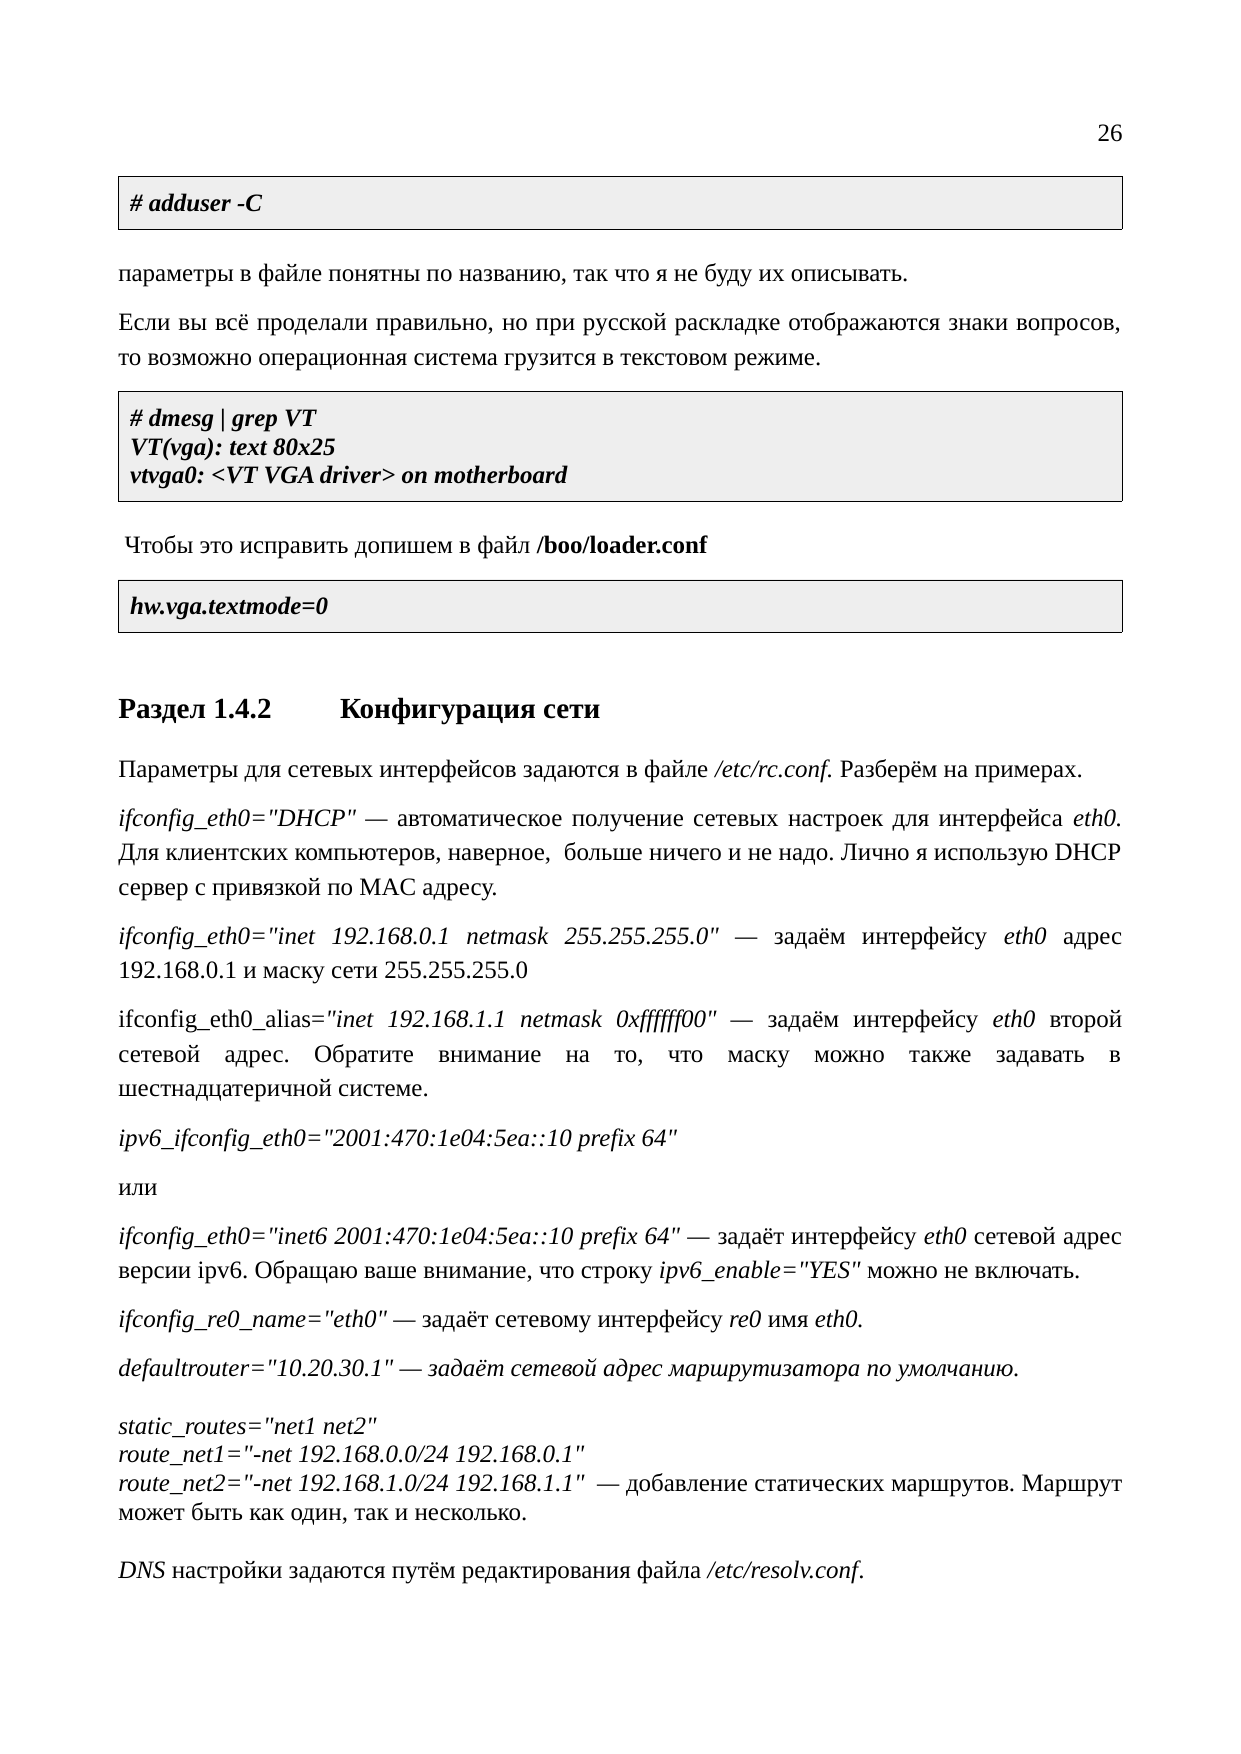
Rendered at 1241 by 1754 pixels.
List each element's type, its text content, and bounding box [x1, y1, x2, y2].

text static_routes="net1 net2" [118, 1411, 1122, 1439]
text # adduser -C [119, 177, 1122, 229]
text # dmesg | grep VT VT(vga): text 80x25 vtvga0: <VT VGA driver> on motherboard [119, 392, 1122, 501]
text ifconfig_eth0_alias="inet 192.168.1.1 netmask 0xffffff00" — задаём интерфейсу eth0 второй сетевой адрес. Обратите внимание на то, что маску можно также задавать в шестнадцатеричной системе. [118, 1004, 1122, 1102]
text Параметры для сетевых интерфейсов задаются в файле /etc/rc.conf. Разберём на примерах. [118, 754, 1122, 783]
text route_net1="-net 192.168.0.0/24 192.168.0.1" [118, 1439, 1122, 1468]
text DNS настройки задаются путём редактирования файла /etc/resolv.conf. [118, 1555, 1122, 1584]
text Чтобы это исправить допишем в файл /boo/loader.conf [118, 530, 1122, 559]
text ipv6_ifconfig_eth0="2001:470:1e04:5ea::10 prefix 64" [118, 1123, 1122, 1151]
text ifconfig_eth0="inet6 2001:470:1e04:5ea::10 prefix 64" — задаёт интерфейсу eth0 сетевой адрес версии ipv6. Обращаю ваше внимание, что строку ipv6_enable="YES" можно не включать. [118, 1221, 1122, 1284]
text hw.vga.textmode=0 [119, 581, 1122, 632]
text route_net2="-net 192.168.1.0/24 192.168.1.1" — добавление статических маршрутов. Маршрут может быть как один, так и несколько. [118, 1468, 1122, 1526]
text defaultrouter="10.20.30.1" — задаёт сетевой адрес маршрутизатора по умолчанию. [118, 1353, 1122, 1382]
text ifconfig_eth0="inet 192.168.0.1 netmask 255.255.255.0" — задаём интерфейсу eth0 адрес 192.168.0.1 и маску сети 255.255.255.0 [118, 921, 1122, 984]
subtitle Конфигурация сети [118, 691, 1122, 724]
text Если вы всё проделали правильно, но при русской раскладке отображаются знаки вопросов, то возможно операционная система грузится в текстовом режиме. [118, 307, 1122, 371]
text ifconfig_eth0="DHCP" — автоматическое получение сетевых настроек для интерфейса eth0. Для клиентских компьютеров, наверное, больше ничего и не надо. Лично я использую DHCP сервер с привязкой по MAC адресу. [118, 803, 1122, 901]
text или [118, 1172, 1122, 1200]
text ifconfig_re0_name="eth0" — задаёт сетевому интерфейсу re0 имя eth0. [118, 1304, 1122, 1333]
text параметры в файле понятны по названию, так что я не буду их описывать. [118, 258, 1122, 287]
